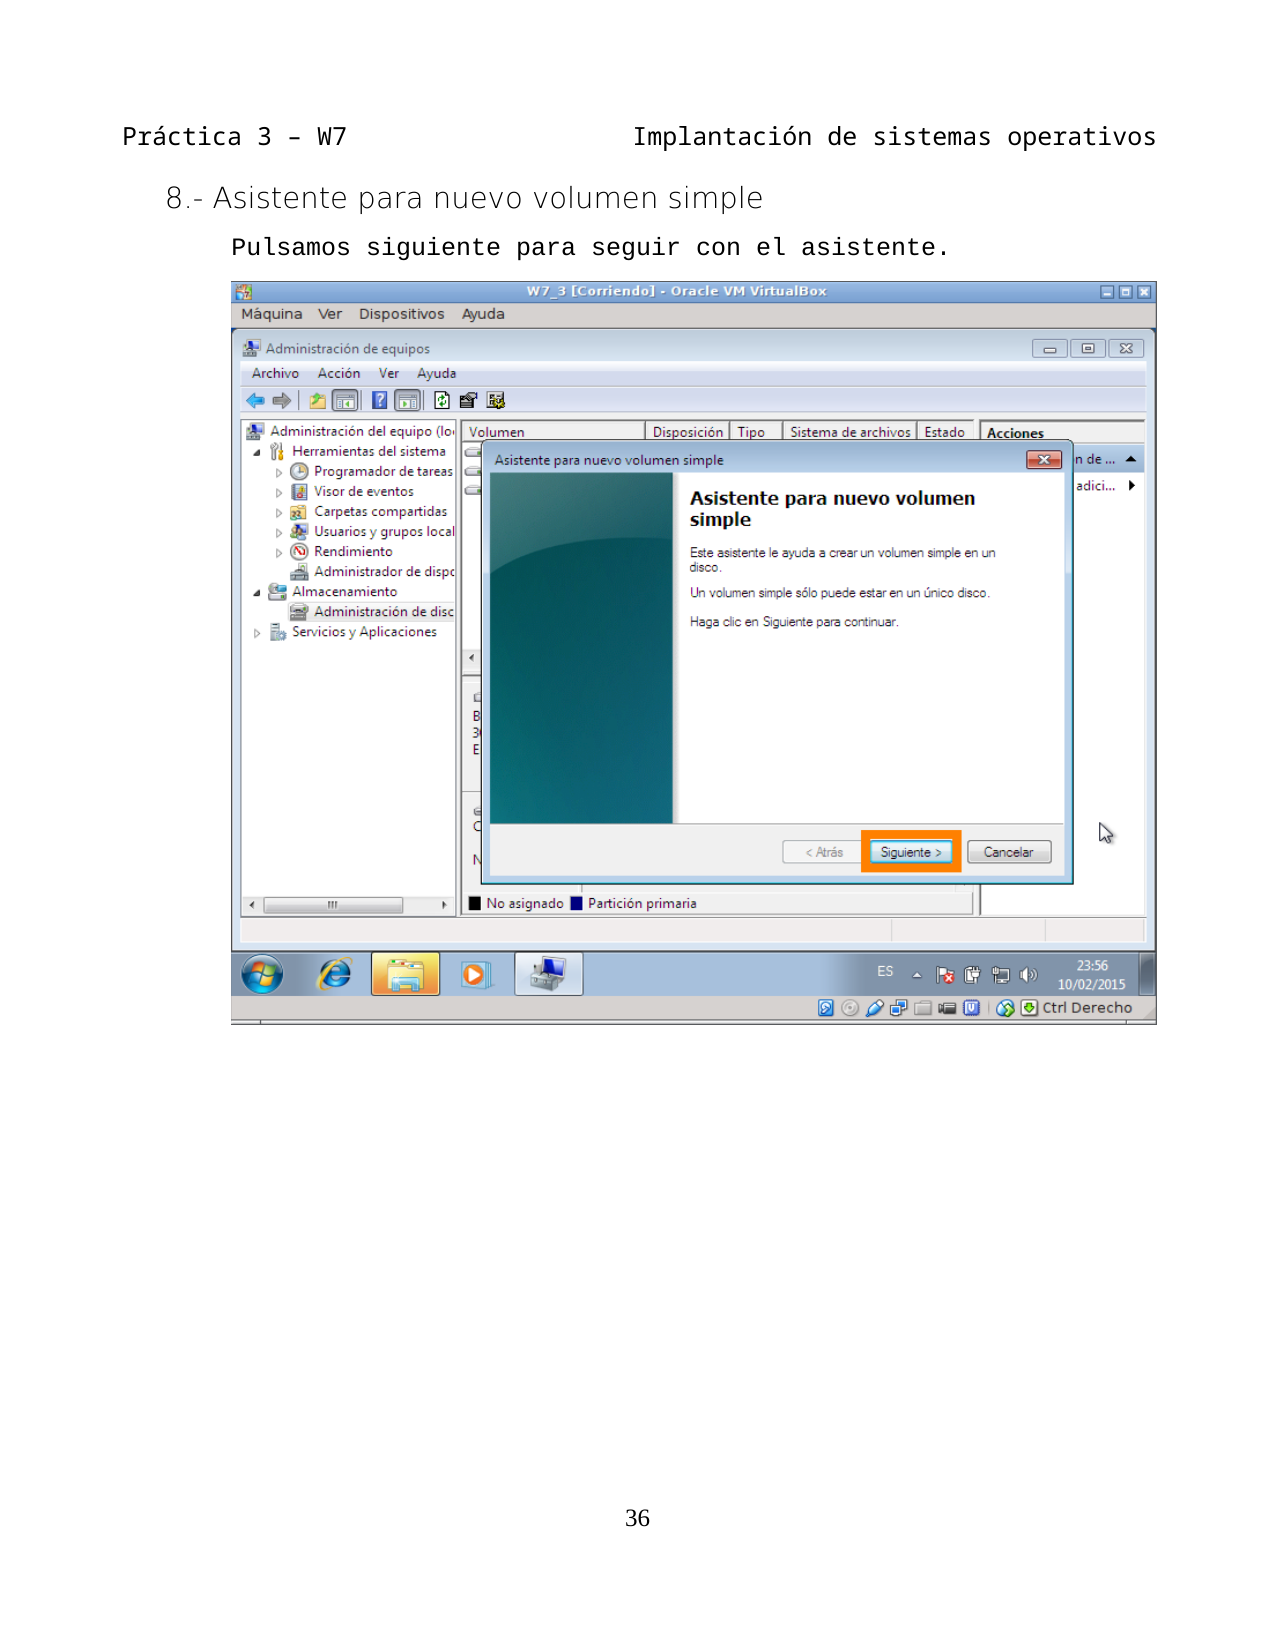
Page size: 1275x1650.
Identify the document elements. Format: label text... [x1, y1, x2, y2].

text Pulsamos siguiente para seguir con el asistente. [231, 235, 1157, 263]
picture [231, 281, 1157, 1025]
list Asistente para nuevo volumen simple [156, 182, 1157, 216]
